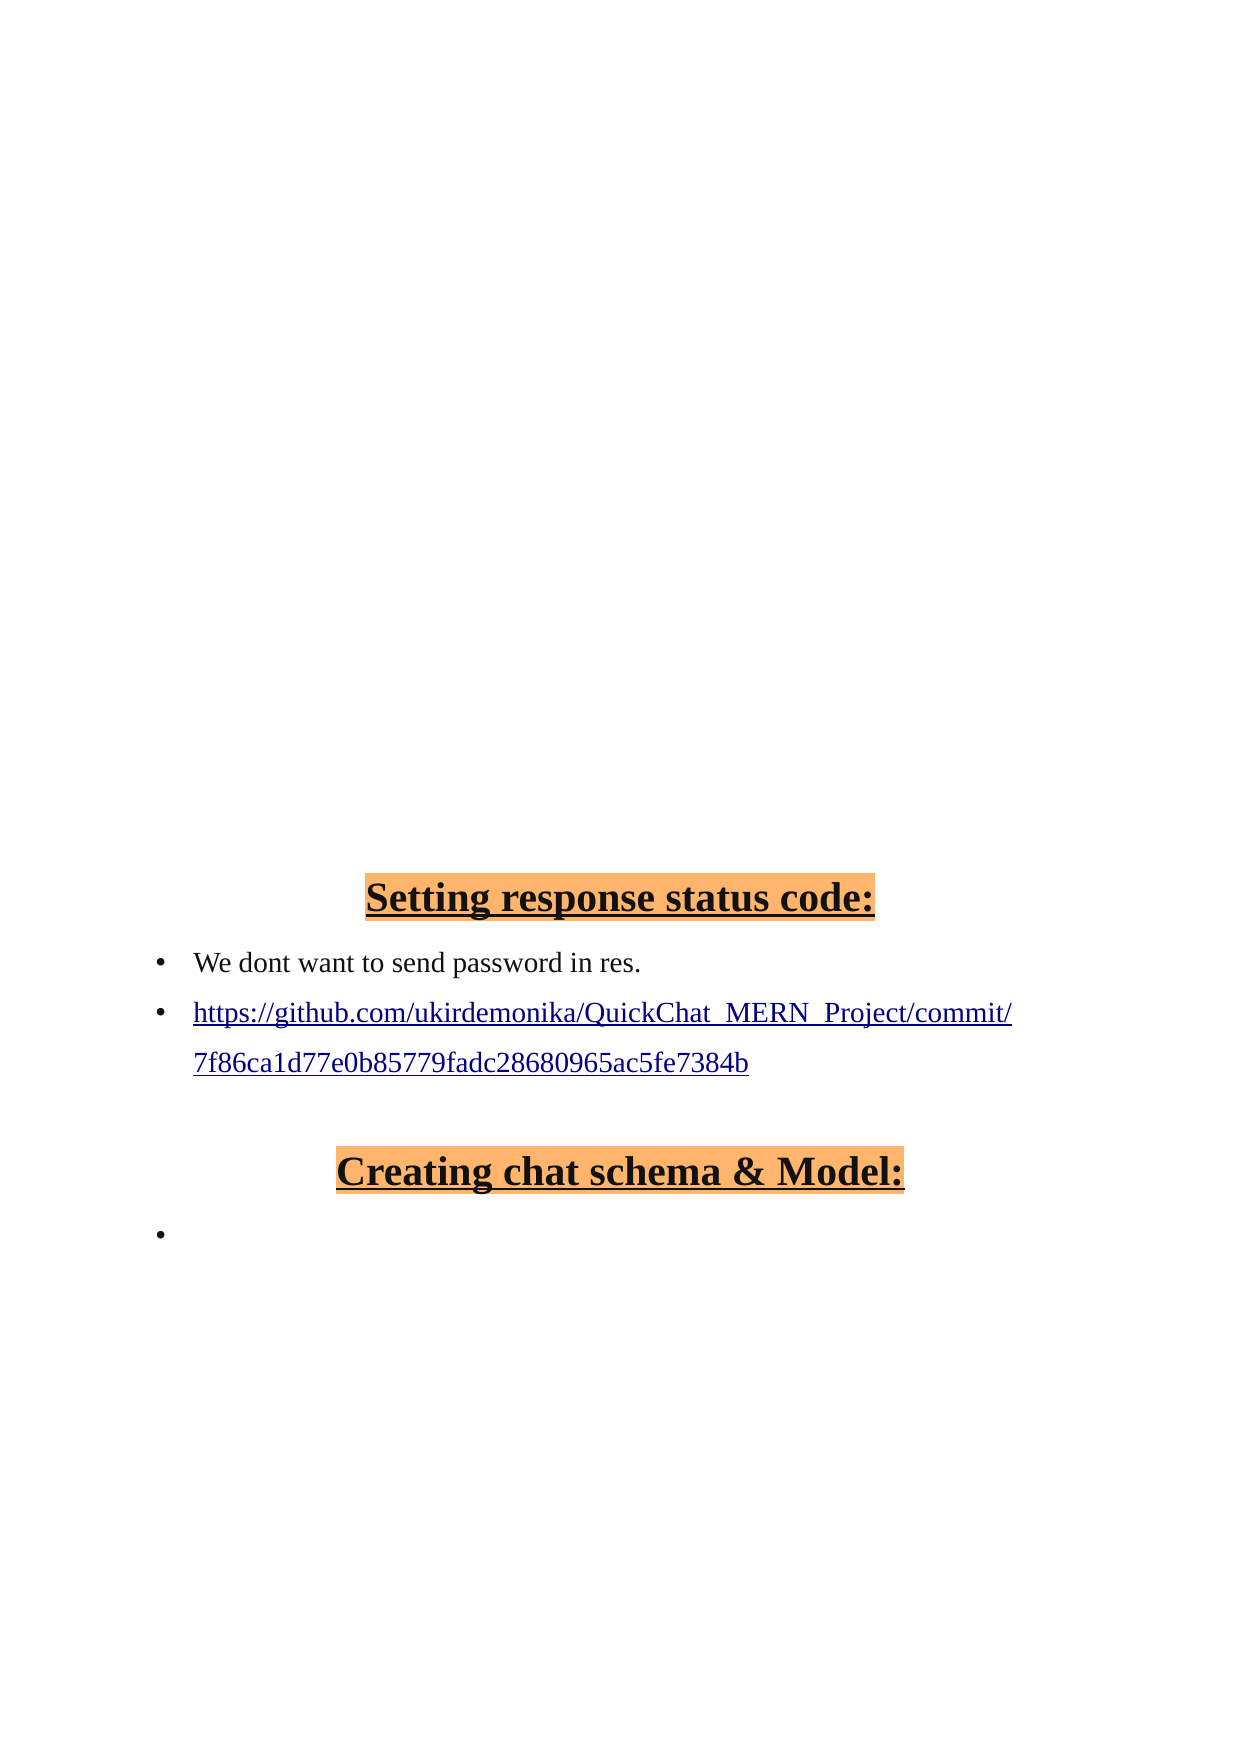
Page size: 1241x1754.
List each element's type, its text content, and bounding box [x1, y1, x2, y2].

list https://github.com/ukirdemonika/QuickChat_MERN_Project/commit/7f86ca1d77e0b85779fadc28680965ac5fe7384b [156, 995, 1122, 1079]
text Creating chat schema & Model: [118, 1146, 1122, 1194]
list We dont want to send password in res. [156, 945, 1122, 978]
text Setting response status code: [118, 873, 1122, 921]
